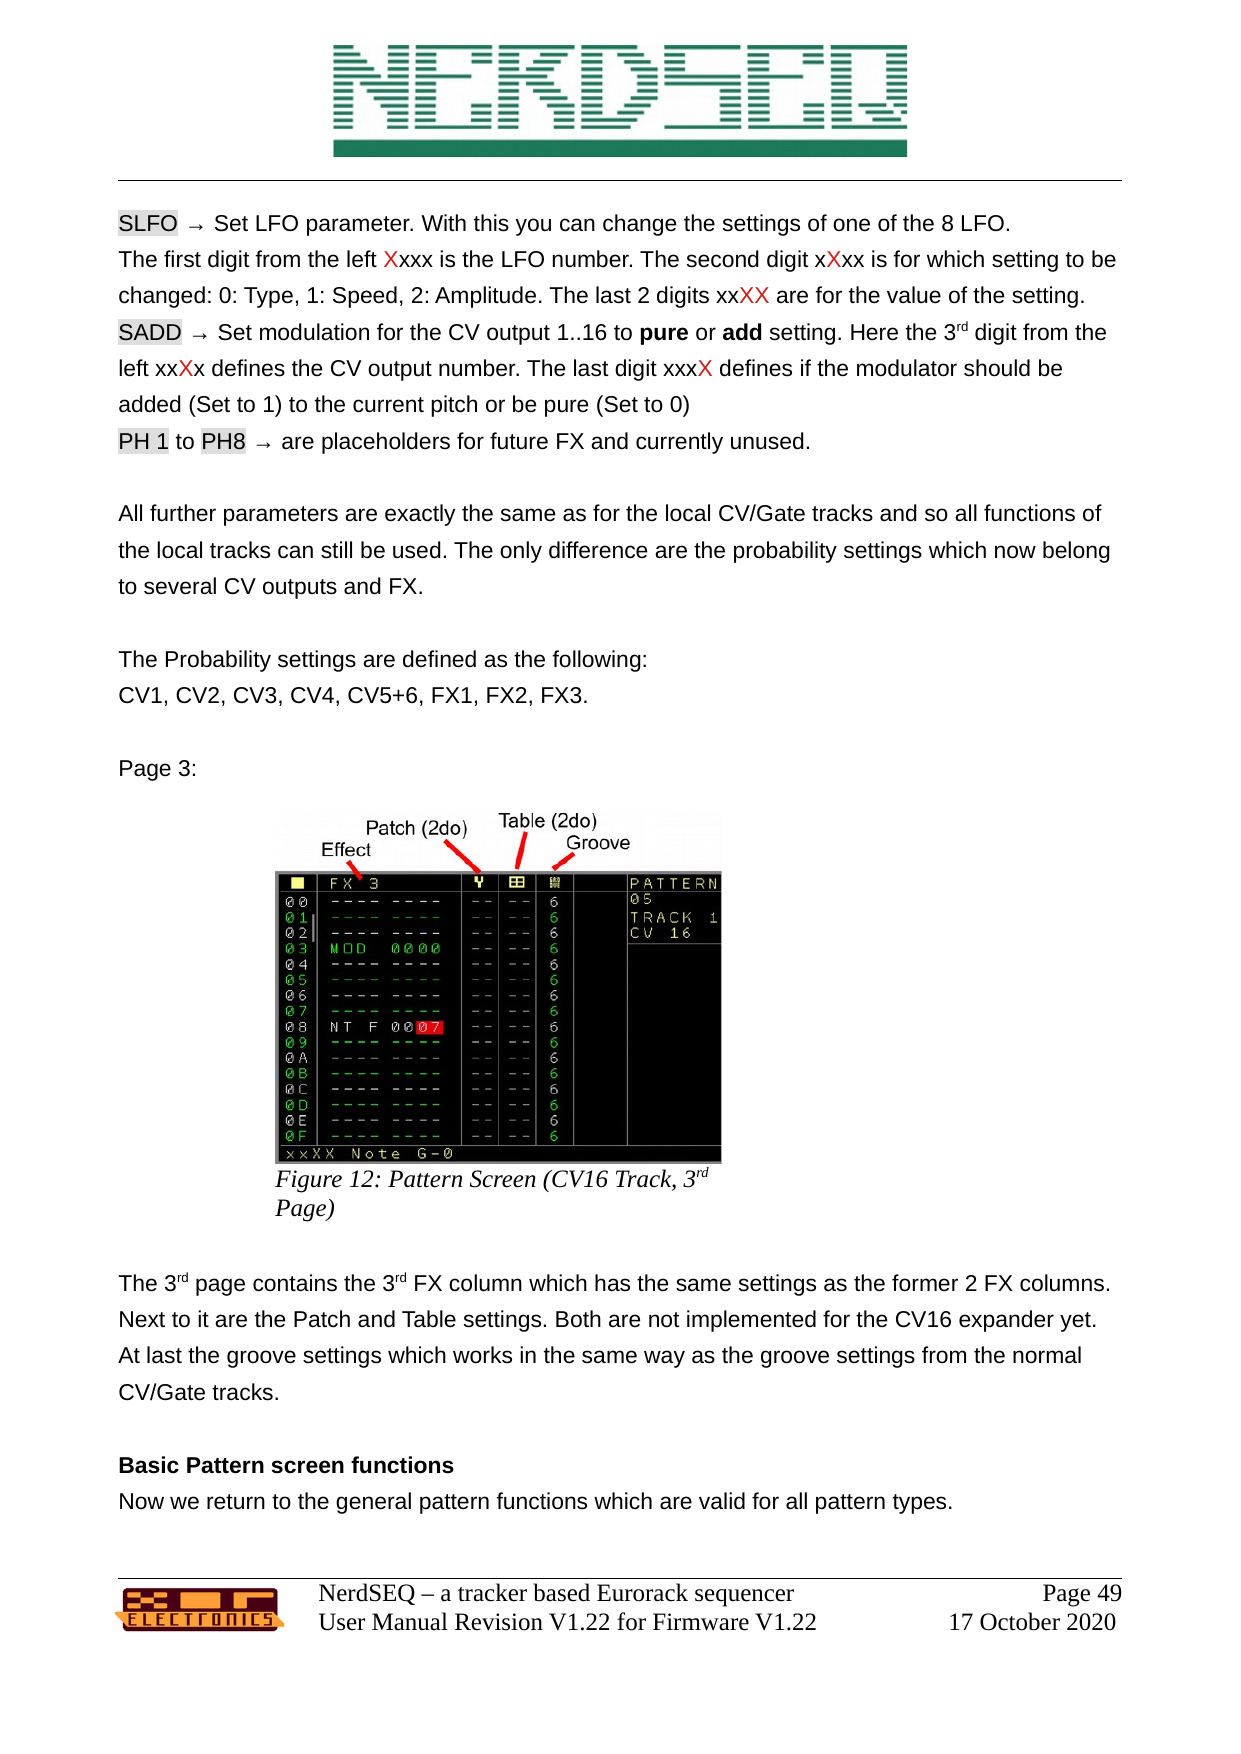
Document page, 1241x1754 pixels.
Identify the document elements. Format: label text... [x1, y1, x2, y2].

picture [275, 813, 722, 1164]
text CV1, CV2, CV3, CV4, CV5+6, FX1, FX2, FX3. [118, 682, 1122, 708]
text Next to it are the Patch and Table settings. Both are not implemented for the CV16 expander yet. [118, 1306, 1122, 1332]
text [275, 801, 722, 813]
picture [333, 45, 908, 157]
text The 3rd page contains the 3rd FX column which has the same settings as the former 2 FX columns. [118, 1270, 1122, 1296]
text Page 3: [118, 755, 1122, 781]
text All further parameters are exactly the same as for the local CV/Gate tracks and so all functions of the local tracks can still be used. The only difference are the probability settings which now belong to several CV outputs and FX. [118, 500, 1122, 599]
text SLFO → Set LFO parameter. With this you can change the settings of one of the 8 LFO. [118, 209, 1122, 236]
text SADD → Set modulation for the CV output 1..16 to pure or add setting. Here the 3rd digit from the left xxXx defines the CV output number. The last digit xxxX defines if the modulator should be added (Set to 1) to the current pitch or be pure (Set to 0) [118, 319, 1122, 418]
picture [115, 1584, 285, 1634]
text At last the groove settings which works in the same way as the groove settings from the normal CV/Gate tracks. [118, 1342, 1122, 1405]
text Basic Pattern screen functions [118, 1452, 1122, 1478]
text Now we return to the general pattern functions which are valid for all pattern types. [118, 1488, 1122, 1514]
text PH 1 to PH8 → are placeholders for future FX and currently unused. [118, 428, 1122, 454]
text The Probability settings are defined as the following: [118, 646, 1122, 672]
text The first digit from the left Xxxx is the LFO number. The second digit xXxx is for which setting to be changed: 0: Type, 1: Speed, 2: Amplitude. The last 2 digits xxXX are for the value of the setting. [118, 246, 1122, 309]
text Figure 12: Pattern Screen (CV16 Track, 3rd Page) [275, 1164, 722, 1222]
